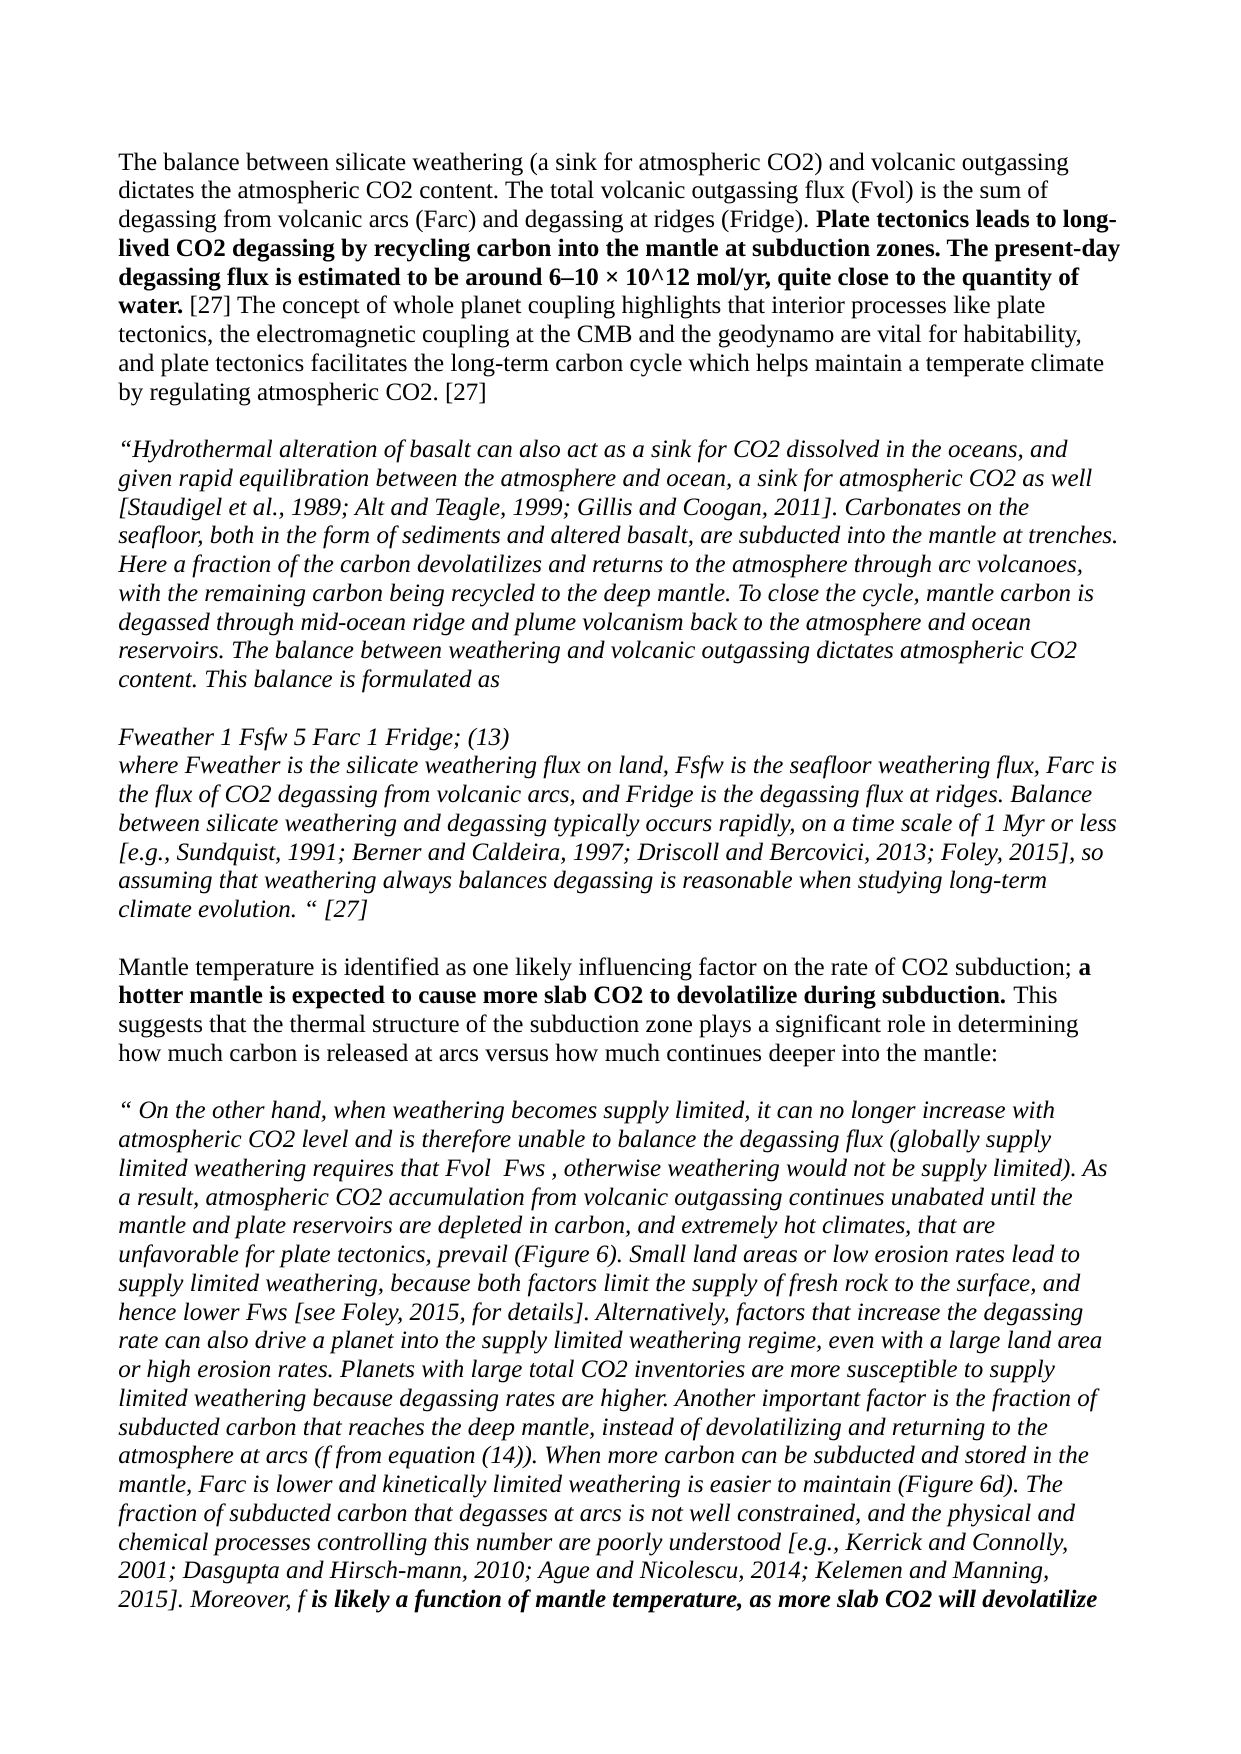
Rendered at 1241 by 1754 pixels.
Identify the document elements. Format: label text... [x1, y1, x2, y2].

text “ On the other hand, when weathering becomes supply limited, it can no longer increase with atmospheric CO2 level and is therefore unable to balance the degassing flux (globally supply limited weathering requires that Fvol Fws , otherwise weathering would not be supply limited). As a result, atmospheric CO2 accumulation from volcanic outgassing continues unabated until the mantle and plate reservoirs are depleted in carbon, and extremely hot climates, that are unfavorable for plate tectonics, prevail (Figure 6). Small land areas or low erosion rates lead to supply limited weathering, because both factors limit the supply of fresh rock to the surface, and hence lower Fws [see Foley, 2015, for details]. Alternatively, factors that increase the degassing rate can also drive a planet into the supply limited weathering regime, even with a large land area or high erosion rates. Planets with large total CO2 inventories are more susceptible to supply limited weathering because degassing rates are higher. Another important factor is the fraction of subducted carbon that reaches the deep mantle, instead of devolatilizing and returning to the atmosphere at arcs (f from equation (14)). When more carbon can be subducted and stored in the mantle, Farc is lower and kinetically limited weathering is easier to maintain (Figure 6d). The fraction of subducted carbon that degasses at arcs is not well constrained, and the physical and chemical processes controlling this number are poorly understood [e.g., Kerrick and Connolly, 2001; Dasgupta and Hirsch-mann, 2010; Ague and Nicolescu, 2014; Kelemen and Manning, 2015]. Moreover, f is likely a function of mantle temperature, as more slab CO2 will devolatilize [118, 1096, 1122, 1613]
text Mantle temperature is identified as one likely influencing factor on the rate of CO2 subduction; a hotter mantle is expected to cause more slab CO2 to devolatilize during subduction. This suggests that the thermal structure of the subduction zone plays a significant role in determining how much carbon is released at arcs versus how much continues deeper into the mantle: [118, 952, 1122, 1067]
text “Hydrothermal alteration of basalt can also act as a sink for CO2 dissolved in the oceans, and given rapid equilibration between the atmosphere and ocean, a sink for atmospheric CO2 as well [Staudigel et al., 1989; Alt and Teagle, 1999; Gillis and Coogan, 2011]. Carbonates on the seafloor, both in the form of sediments and altered basalt, are subducted into the mantle at trenches. Here a fraction of the carbon devolatilizes and returns to the atmosphere through arc volcanoes, with the remaining carbon being recycled to the deep mantle. To close the cycle, mantle carbon is degassed through mid-ocean ridge and plume volcanism back to the atmosphere and ocean reservoirs. The balance between weathering and volcanic outgassing dictates atmospheric CO2 content. This balance is formulated as [118, 434, 1122, 693]
text Fweather 1 Fsfw 5 Farc 1 Fridge; (13) [118, 722, 1122, 751]
text The balance between silicate weathering (a sink for atmospheric CO2) and volcanic outgassing dictates the atmospheric CO2 content. The total volcanic outgassing flux (Fvol) is the sum of degassing from volcanic arcs (Farc) and degassing at ridges (Fridge). Plate tectonics leads to long-lived CO2 degassing by recycling carbon into the mantle at subduction zones. The present-day degassing flux is estimated to be around 6–10 × 10^12 mol/yr, quite close to the quantity of water. [27] The concept of whole planet coupling highlights that interior processes like plate tectonics, the electromagnetic coupling at the CMB and the geodynamo are vital for habitability, and plate tectonics facilitates the long-term carbon cycle which helps maintain a temperate climate by regulating atmospheric CO2. [27] [118, 147, 1122, 406]
text where Fweather is the silicate weathering flux on land, Fsfw is the seafloor weathering flux, Farc is the flux of CO2 degassing from volcanic arcs, and Fridge is the degassing flux at ridges. Balance between silicate weathering and degassing typically occurs rapidly, on a time scale of 1 Myr or less [e.g., Sundquist, 1991; Berner and Caldeira, 1997; Driscoll and Bercovici, 2013; Foley, 2015], so assuming that weathering always balances degassing is reasonable when studying long-term climate evolution. “ [27] [118, 751, 1122, 923]
